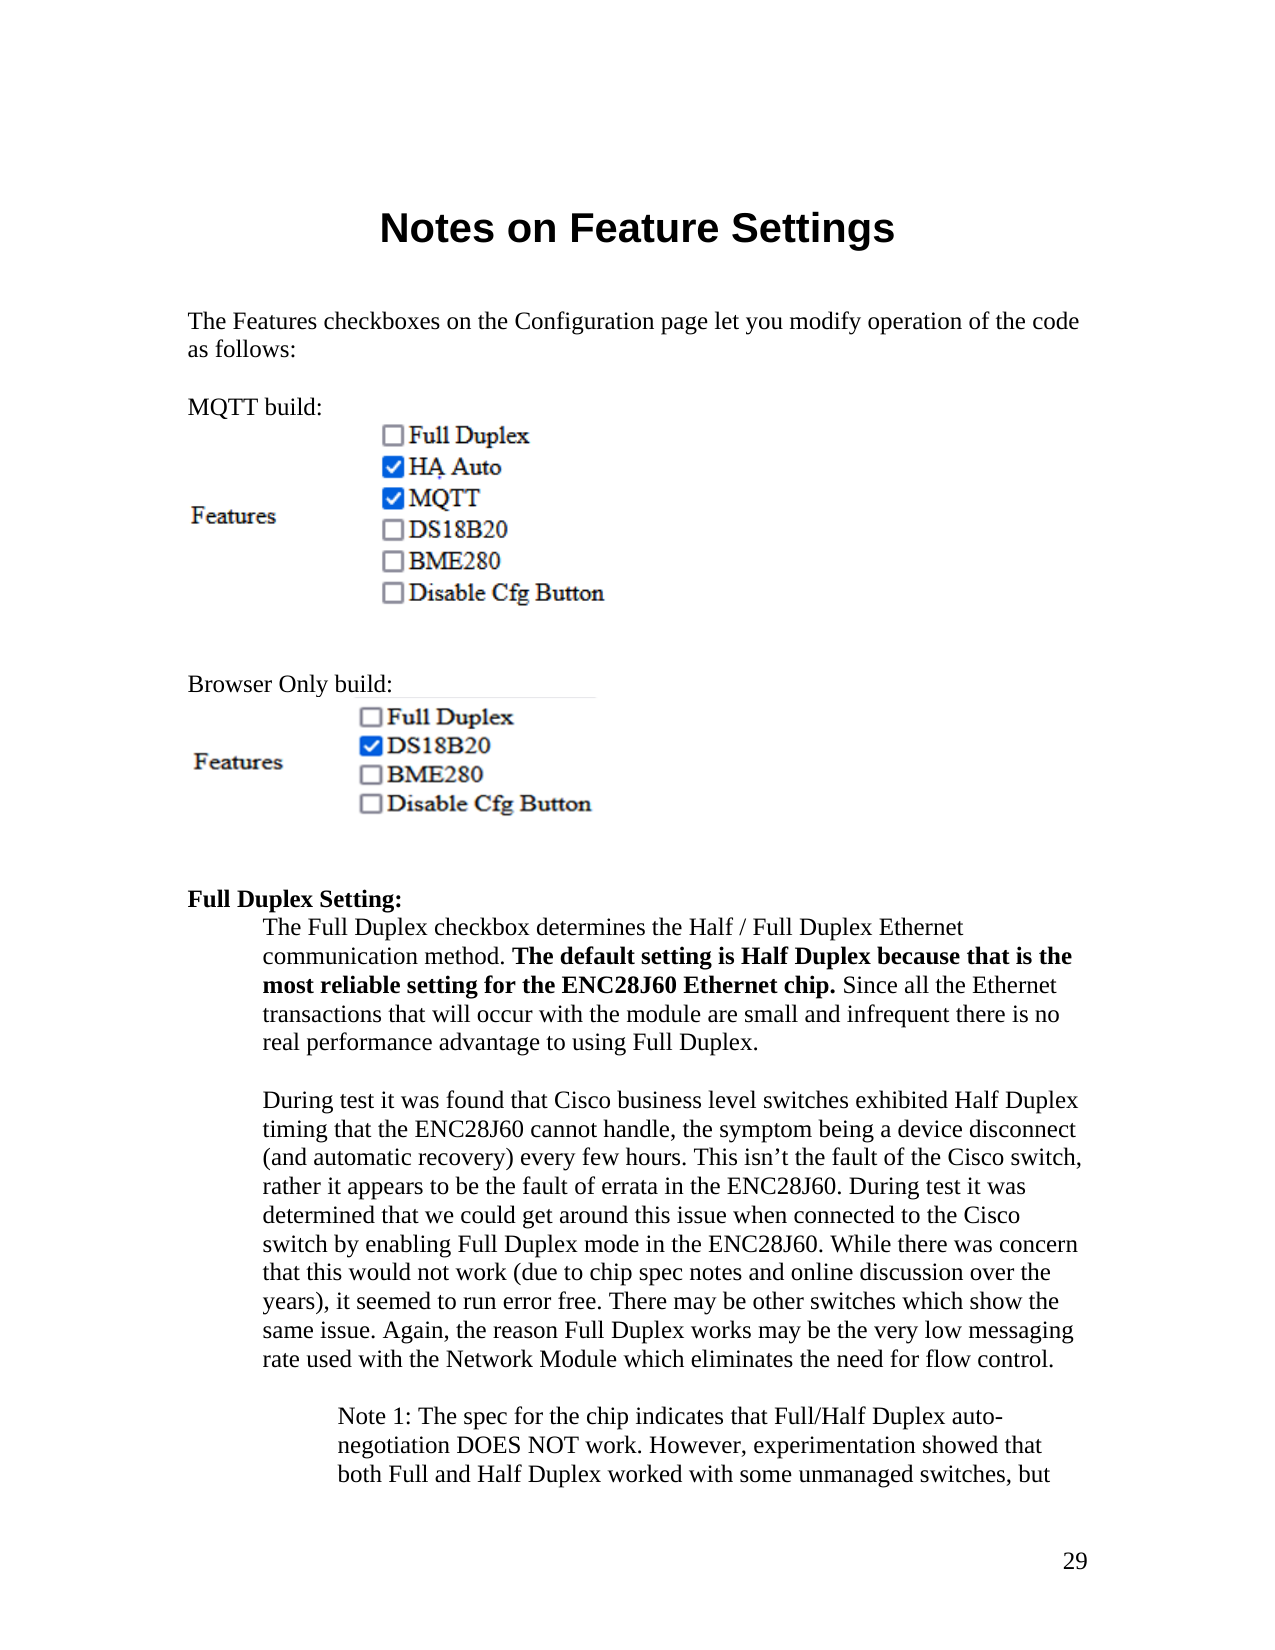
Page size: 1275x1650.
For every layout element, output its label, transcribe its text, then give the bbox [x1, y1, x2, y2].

text Note 1: The spec for the chip indicates that Full/Half Duplex auto-negotiation DOES NOT work. However, experimentation showed that both Full and Half Duplex worked with some unmanaged switches, but [337, 1401, 1087, 1487]
text Full Duplex Setting: [187, 884, 1087, 912]
picture [187, 421, 614, 612]
text The Full Duplex checkbox determines the Half / Full Duplex Ethernet communication method. The default setting is Half Duplex because that is the most reliable setting for the ENC28J60 Ethernet chip. Since all the Ethernet transactions that will occur with the module are small and infrequent there is no real performance advantage to using Full Duplex. [262, 912, 1087, 1056]
text Browser Only build: [187, 669, 1087, 698]
text During test it was found that Cisco business level switches exhibited Half Duplex timing that the ENC28J60 cannot handle, the symptom being a device disconnect (and automatic recovery) every few hours. This isn’t the fault of the Cisco switch, rather it appears to be the fault of errata in the ENC28J60. During test it was determined that we could get around this issue when connected to the Cisco switch by enabling Full Duplex mode in the ENC28J60. While there was concern that this would not work (due to chip spec notes and online discussion over the years), it seemed to run error free. There may be other switches which show the same issue. Again, the reason Full Duplex works may be the very low messaging rate used with the Network Module which eliminates the need for flow control. [262, 1085, 1087, 1372]
picture [187, 697, 600, 826]
subtitle Notes on Feature Settings [187, 204, 1087, 252]
text MQTT build: [187, 392, 1087, 421]
text The Features checkboxes on the Configuration page let you modify operation of the code as follows: [187, 306, 1087, 363]
